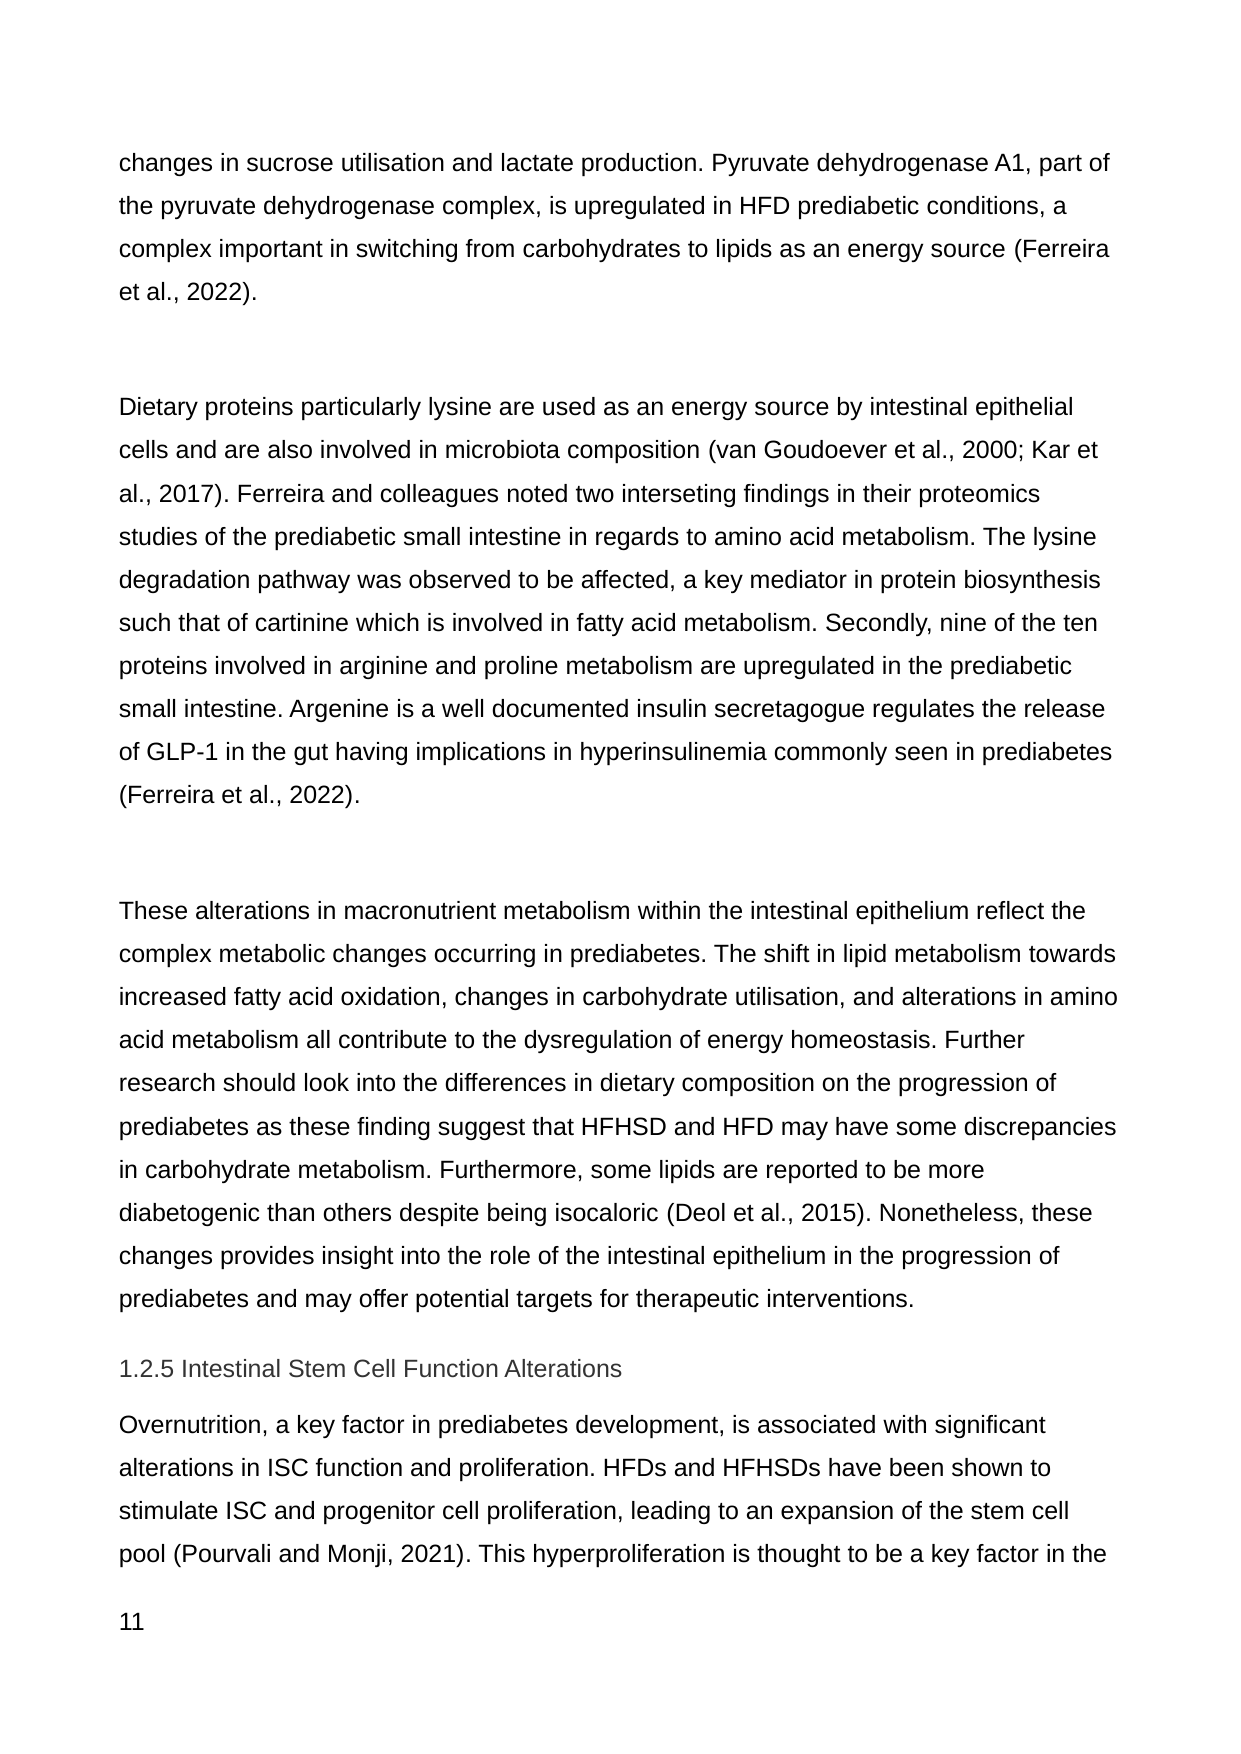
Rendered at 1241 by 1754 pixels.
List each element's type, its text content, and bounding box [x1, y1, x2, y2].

subtitle 1.2.5 Intestinal Stem Cell Function Alterations [118, 1354, 1122, 1383]
text Dietary proteins particularly lysine are used as an energy source by intestinal epithelial cells and are also involved in microbiota composition (van Goudoever et al., 2000; Kar et al., 2017). Ferreira and colleagues noted two interseting findings in their proteomics studies of the prediabetic small intestine in regards to amino acid metabolism. The lysine degradation pathway was observed to be affected, a key mediator in protein biosynthesis such that of cartinine which is involved in fatty acid metabolism. Secondly, nine of the ten proteins involved in arginine and proline metabolism are upregulated in the prediabetic small intestine. Argenine is a well documented insulin secretagogue regulates the release of GLP-1 in the gut having implications in hyperinsulinemia commonly seen in prediabetes (Ferreira et al., 2022). [118, 392, 1122, 809]
text changes in sucrose utilisation and lactate production. Pyruvate dehydrogenase A1, part of the pyruvate dehydrogenase complex, is upregulated in HFD prediabetic conditions, a complex important in switching from carbohydrates to lipids as an energy source (Ferreira et al., 2022). [118, 148, 1122, 306]
text Overnutrition, a key factor in prediabetes development, is associated with significant alterations in ISC function and proliferation. HFDs and HFHSDs have been shown to stimulate ISC and progenitor cell proliferation, leading to an expansion of the stem cell pool (Pourvali and Monji, 2021). This hyperproliferation is thought to be a key factor in the [118, 1410, 1122, 1568]
text These alterations in macronutrient metabolism within the intestinal epithelium reflect the complex metabolic changes occurring in prediabetes. The shift in lipid metabolism towards increased fatty acid oxidation, changes in carbohydrate utilisation, and alterations in amino acid metabolism all contribute to the dysregulation of energy homeostasis. Further research should look into the differences in dietary composition on the progression of prediabetes as these finding suggest that HFHSD and HFD may have some discrepancies in carbohydrate metabolism. Furthermore, some lipids are reported to be more diabetogenic than others despite being isocaloric (Deol et al., 2015). Nonetheless, these changes provides insight into the role of the intestinal epithelium in the progression of prediabetes and may offer potential targets for therapeutic interventions. [118, 896, 1122, 1313]
